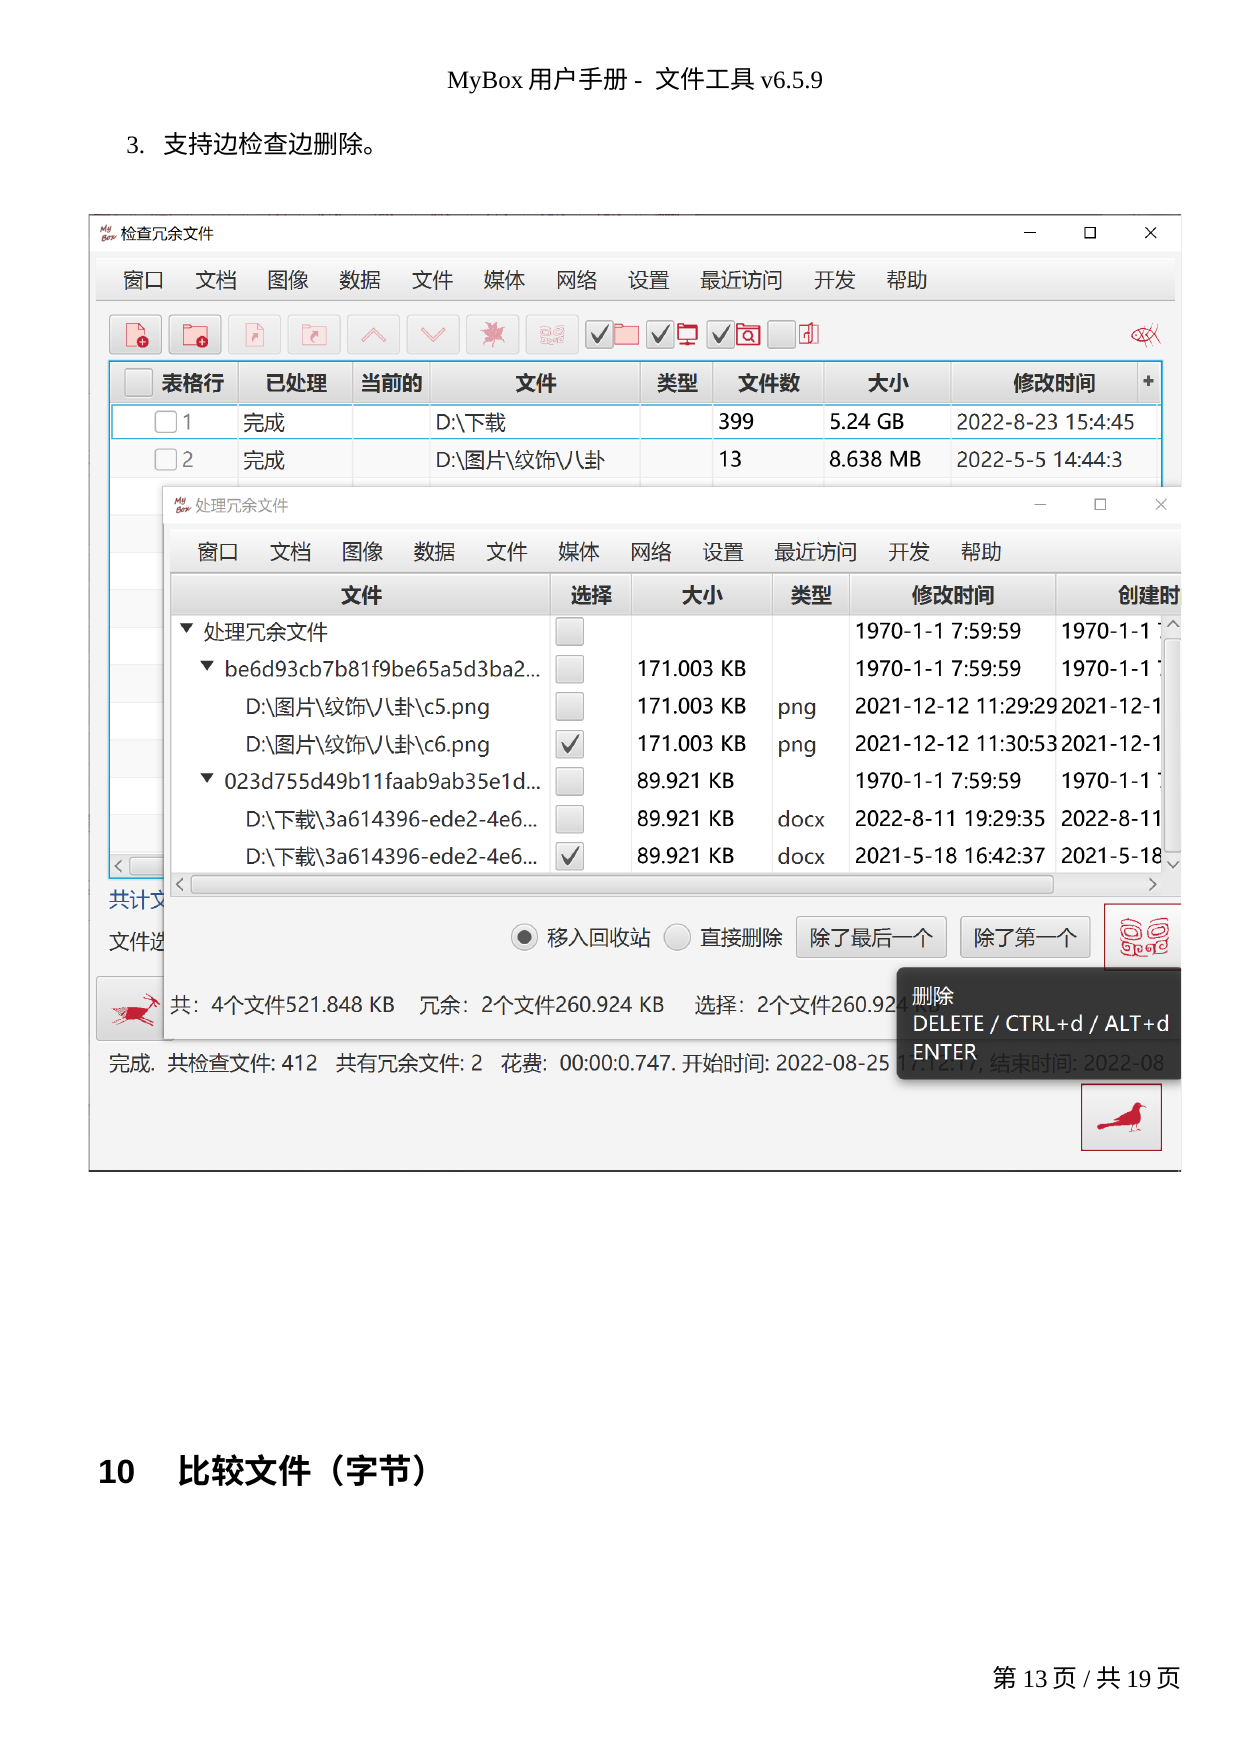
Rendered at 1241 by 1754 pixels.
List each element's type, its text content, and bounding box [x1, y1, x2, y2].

subtitle 比较文件（字节） [88, 1444, 1181, 1493]
picture [88, 214, 1182, 1172]
list 支持边检查边删除。 [126, 125, 1181, 161]
